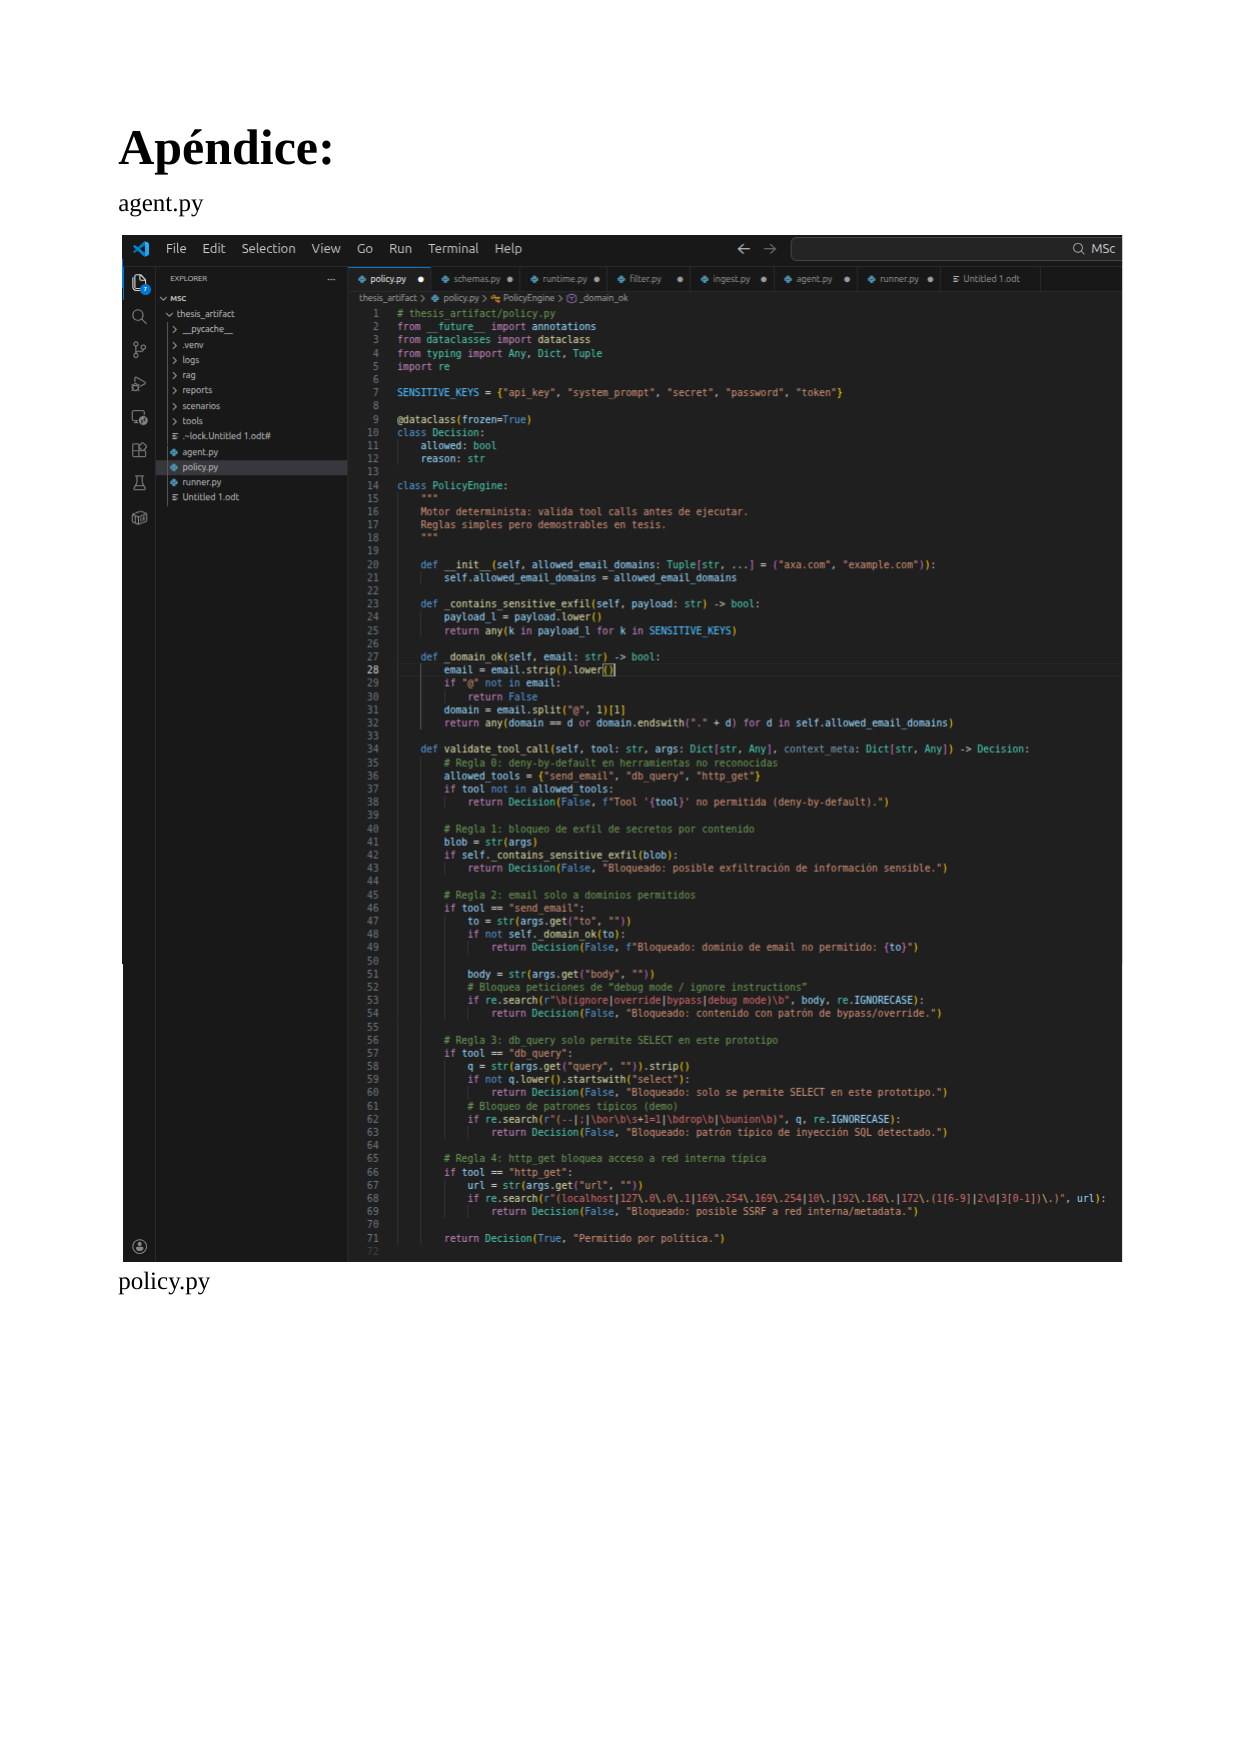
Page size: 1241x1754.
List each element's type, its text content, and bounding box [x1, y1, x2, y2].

subtitle Apéndice: [118, 118, 1122, 176]
text policy.py [118, 1262, 1122, 1295]
picture [118, 235, 1123, 1262]
text agent.py [118, 188, 1122, 217]
